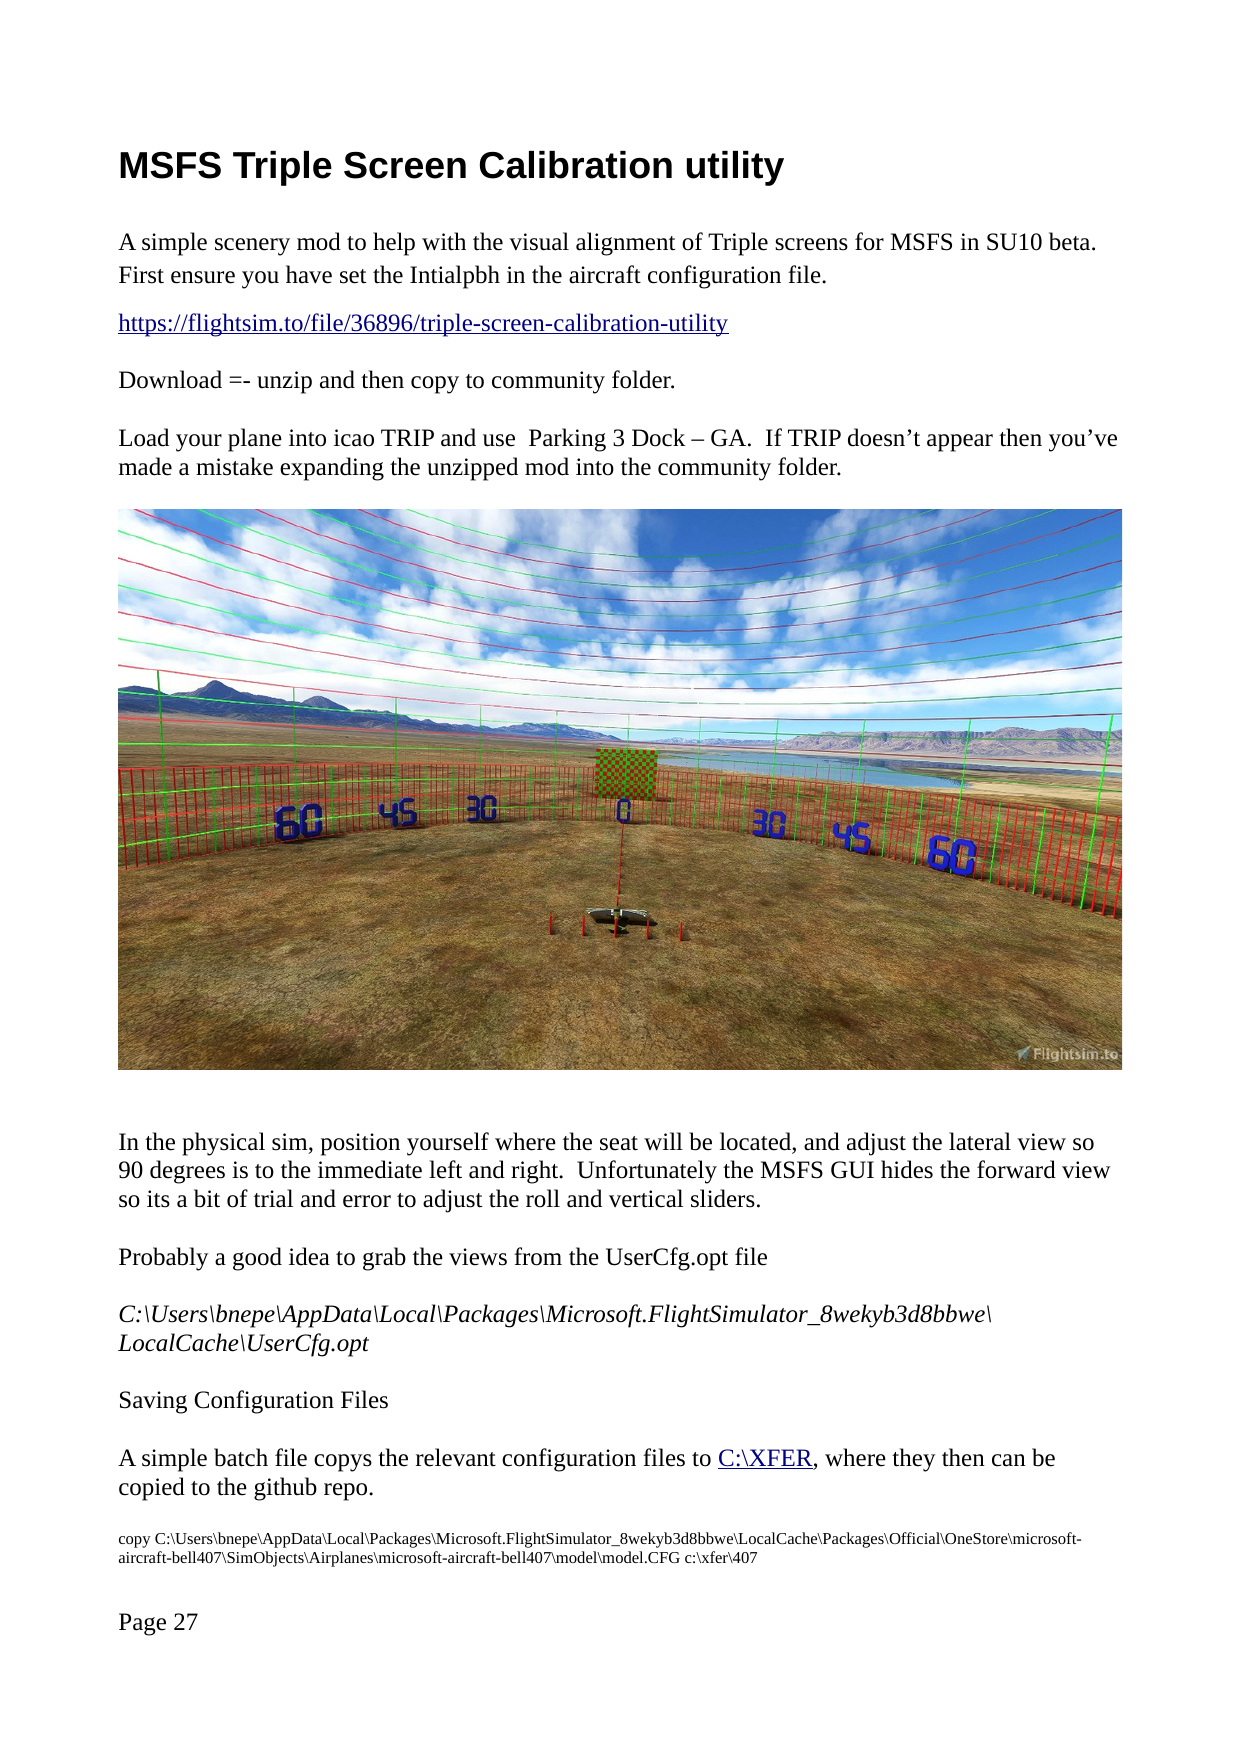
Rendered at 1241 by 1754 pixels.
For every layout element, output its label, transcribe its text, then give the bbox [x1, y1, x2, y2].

text In the physical sim, position yourself where the seat will be located, and adjust the lateral view so 90 degrees is to the immediate left and right. Unfortunately the MSFS GUI hides the forward view so its a bit of trial and error to adjust the roll and vertical sliders. [118, 1127, 1122, 1213]
picture [118, 509, 1123, 1070]
text Download =- unzip and then copy to community folder. [118, 366, 1122, 394]
text A simple batch file copys the relevant configuration files to C:\XFER, where they then can be copied to the github repo. [118, 1443, 1122, 1500]
text C:\Users\bnepe\AppData\Local\Packages\Microsoft.FlightSimulator_8wekyb3d8bbwe\LocalCache\UserCfg.opt [118, 1299, 1122, 1357]
text Saving Configuration Files [118, 1385, 1122, 1414]
subtitle MSFS Triple Screen Calibration utility [118, 143, 1122, 186]
text https://flightsim.to/file/36896/triple-screen-calibration-utility [118, 308, 1122, 337]
text copy C:\Users\bnepe\AppData\Local\Packages\Microsoft.FlightSimulator_8wekyb3d8bbwe\LocalCache\Packages\Official\OneStore\microsoft-aircraft-bell407\SimObjects\Airplanes\microsoft-aircraft-bell407\model\model.CFG c:\xfer\407 [118, 1529, 1122, 1567]
text Load your plane into icao TRIP and use Parking 3 Dock – GA. If TRIP doesn’t appear then you’ve made a mistake expanding the unzipped mod into the community folder. [118, 423, 1122, 481]
text A simple scenery mod to help with the visual alignment of Triple screens for MSFS in SU10 beta. First ensure you have set the Intialpbh in the aircraft configuration file. [118, 227, 1122, 289]
text Probably a good idea to grab the views from the UserCfg.opt file [118, 1242, 1122, 1270]
